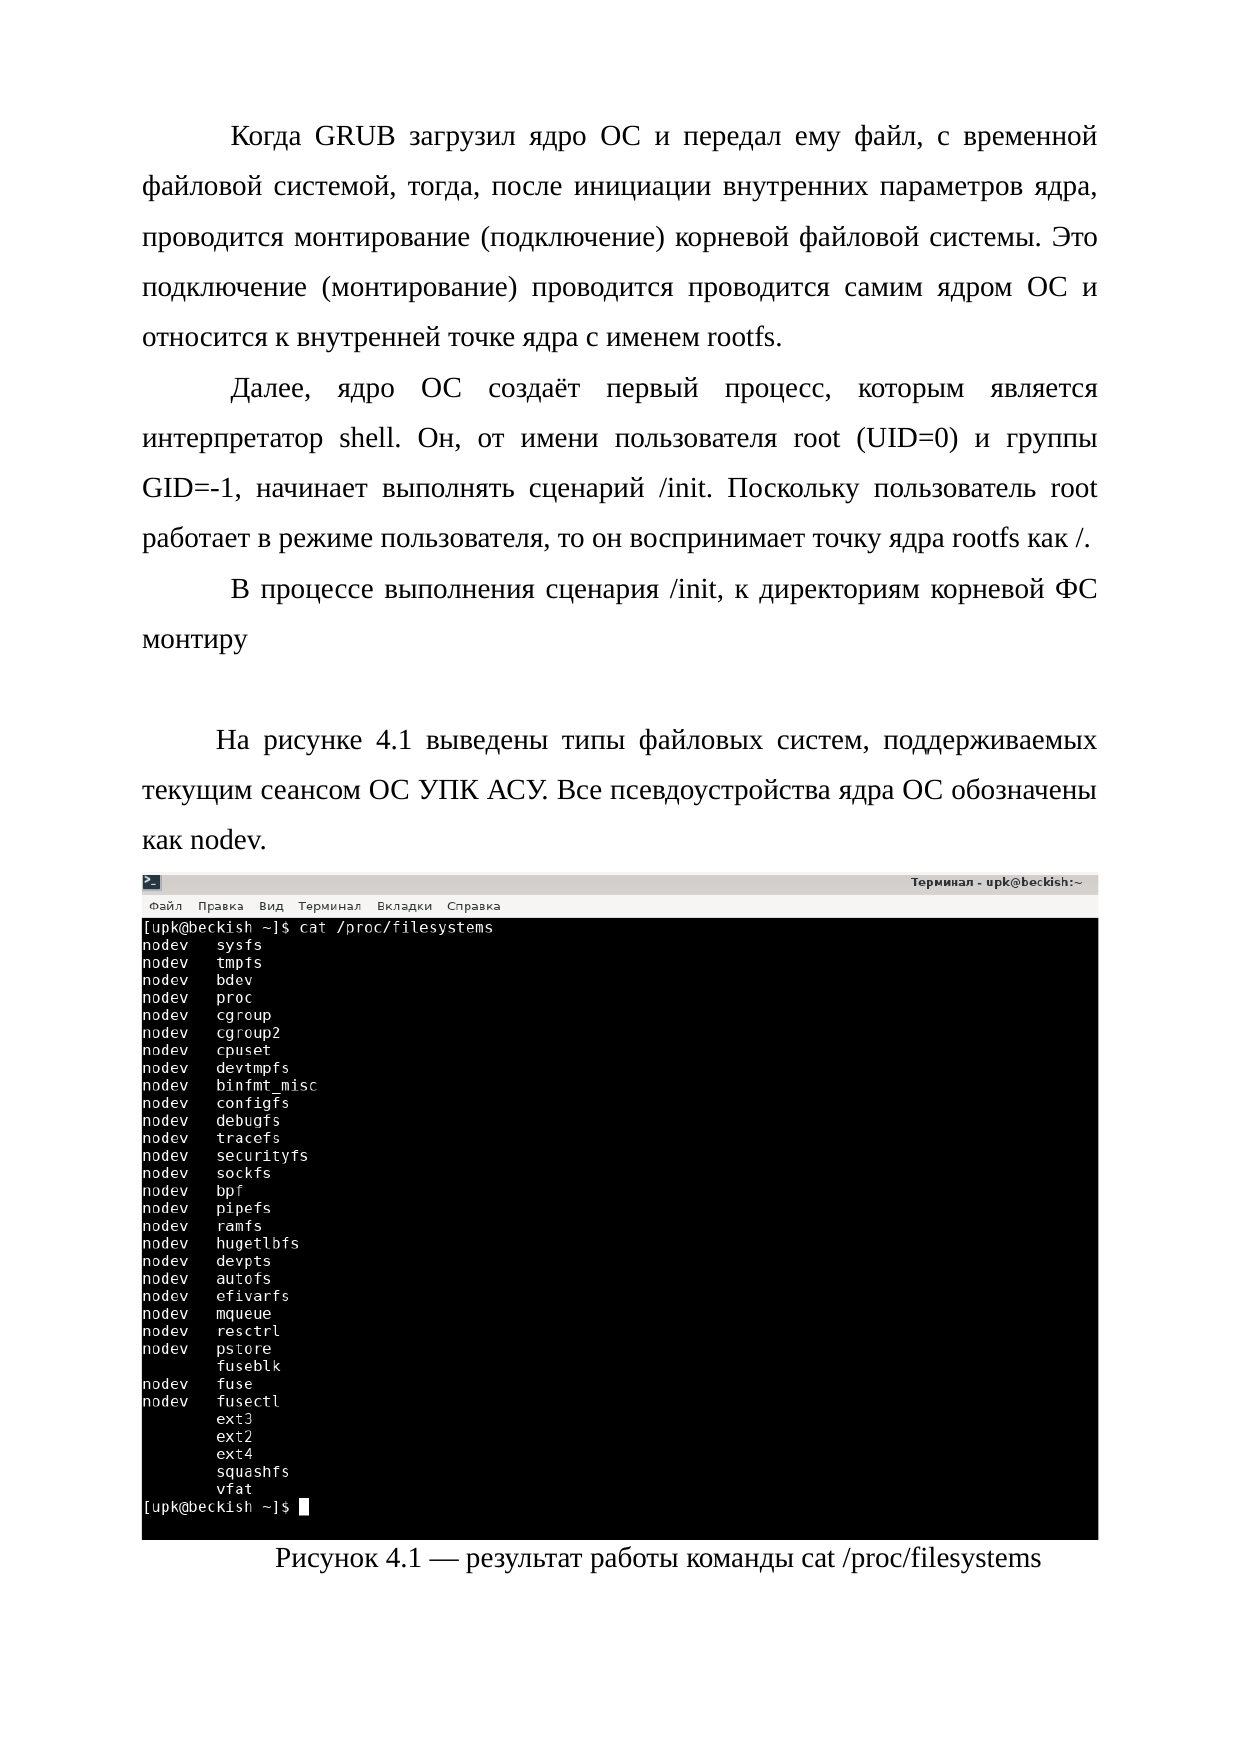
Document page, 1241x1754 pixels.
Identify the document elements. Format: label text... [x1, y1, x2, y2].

text Рисунок 4.1 — результат работы команды cat /proc/filesystems [142, 1540, 1098, 1573]
text Далее, ядро ОС создаёт первый процесс, которым является интерпретатор shell. Он, от имени пользователя root (UID=0) и группы GID=-1, начинает выполнять сценарий /init. Поскольку пользователь root работает в режиме пользователя, то он воспринимает точку ядра rootfs как /. [142, 370, 1098, 554]
text В процессе выполнения сценария /init, к директориям корневой ФС монтиру [142, 571, 1098, 655]
text Когда GRUB загрузил ядро ОС и передал ему файл, с временной файловой системой, тогда, после инициации внутренних параметров ядра, проводится монтирование (подключение) корневой файловой системы. Это подключение (монтирование) проводится проводится самим ядром ОС и относится к внутренней точке ядра с именем rootfs. [142, 118, 1098, 353]
picture [141, 872, 1099, 1540]
text На рисунке 4.1 выведены типы файловых систем, поддерживаемых текущим сеансом ОС УПК АСУ. Все псевдоустройства ядра ОС обозначены как nodev. [142, 722, 1098, 856]
